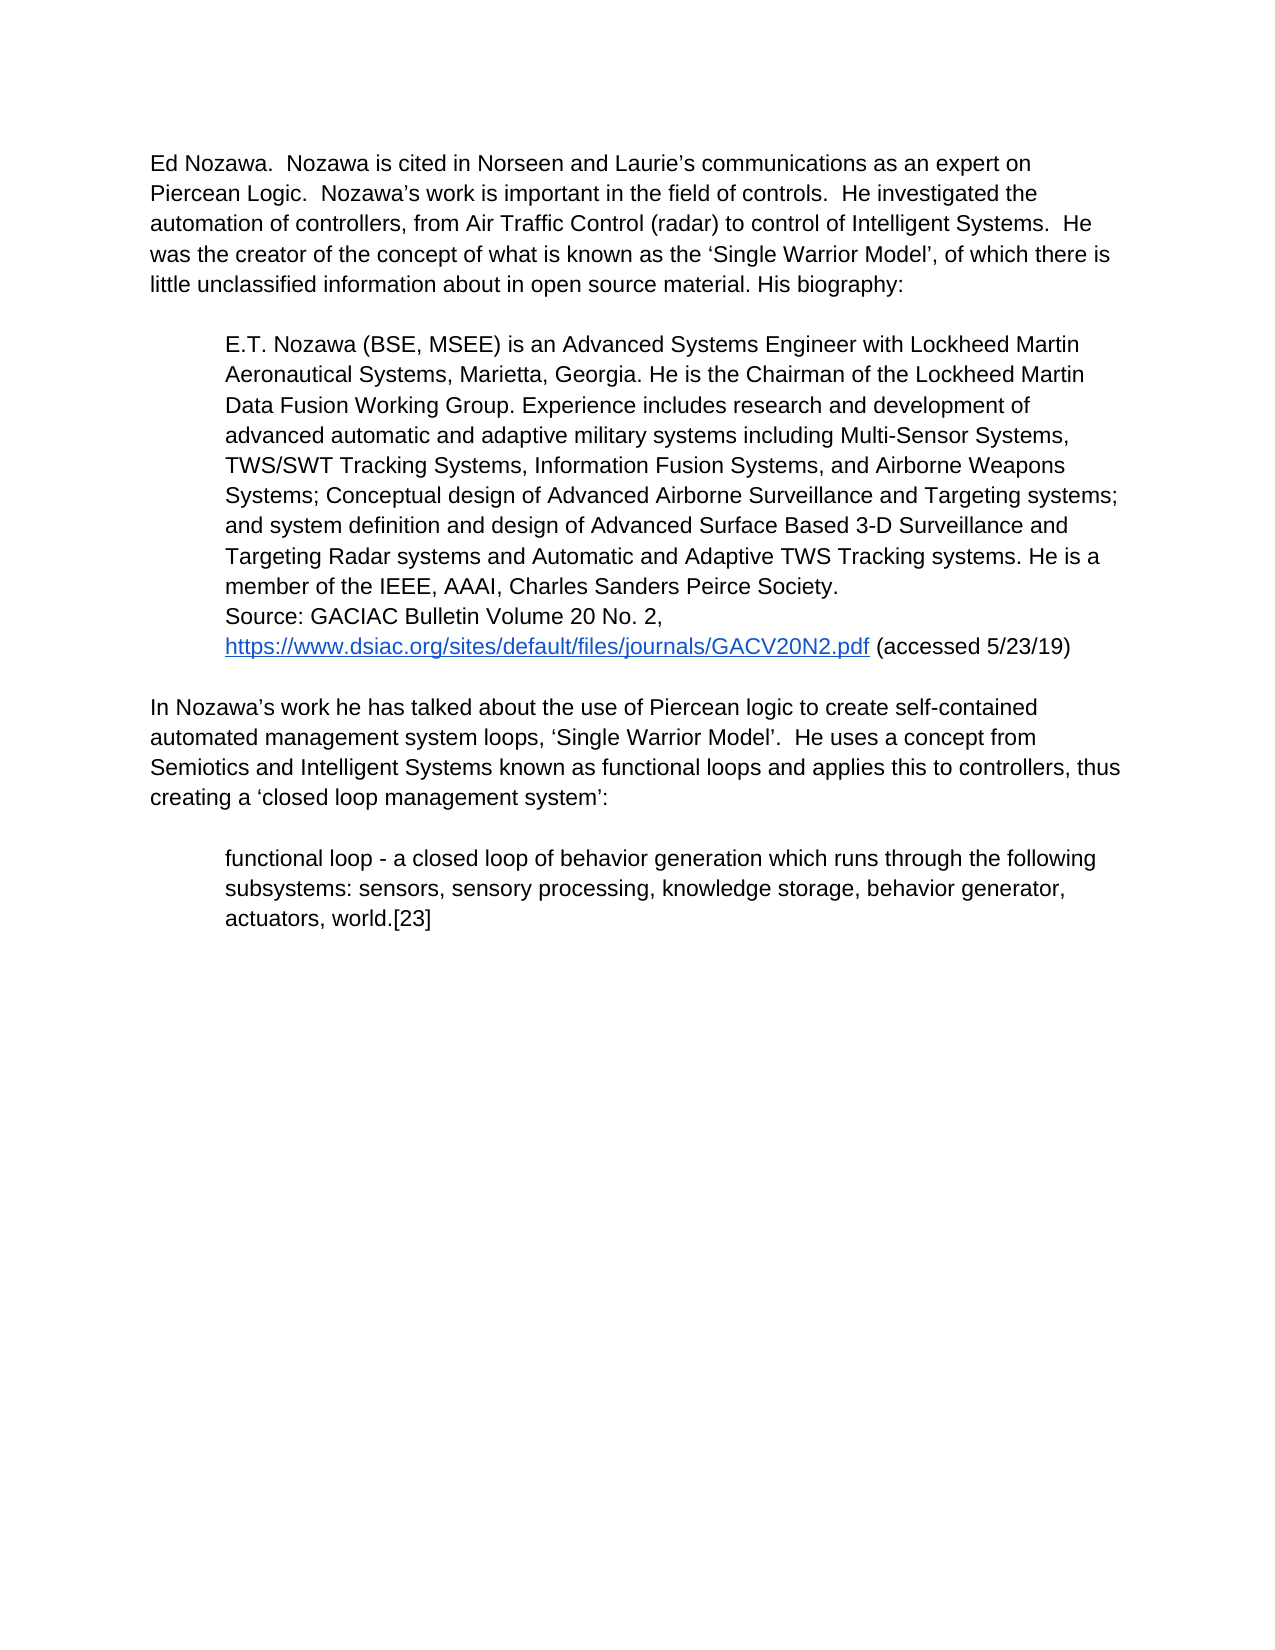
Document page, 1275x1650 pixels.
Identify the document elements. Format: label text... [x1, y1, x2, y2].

text functional loop - a closed loop of behavior generation which runs through the following subsystems: sensors, sensory processing, knowledge storage, behavior generator, actuators, world.[23] [225, 845, 1125, 932]
text In Nozawa’s work he has talked about the use of Piercean logic to create self-contained automated management system loops, ‘Single Warrior Model’. He uses a concept from Semiotics and Intelligent Systems known as functional loops and applies this to controllers, thus creating a ‘closed loop management system’: [150, 694, 1125, 811]
text Ed Nozawa. Nozawa is cited in Norseen and Laurie’s communications as an expert on Piercean Logic. Nozawa’s work is important in the field of controls. He investigated the automation of controllers, from Air Traffic Control (radar) to control of Intelligent Systems. He was the creator of the concept of what is known as the ‘Single Warrior Model’, of which there is little unclassified information about in open source material. His biography: [150, 150, 1125, 297]
text E.T. Nozawa (BSE, MSEE) is an Advanced Systems Engineer with Lockheed Martin Aeronautical Systems, Marietta, Georgia. He is the Chairman of the Lockheed Martin Data Fusion Working Group. Experience includes research and development of advanced automatic and adaptive military systems including Multi-Sensor Systems, TWS/SWT Tracking Systems, Information Fusion Systems, and Airborne Weapons Systems; Conceptual design of Advanced Airborne Surveillance and Targeting systems; and system definition and design of Advanced Surface Based 3-D Surveillance and Targeting Radar systems and Automatic and Adaptive TWS Tracking systems. He is a member of the IEEE, AAAI, Charles Sanders Peirce Society. Source: GACIAC Bulletin Volume 20 No. 2, https://www.dsiac.org/sites/default/files/journals/GACV20N2.pdf (accessed 5/23/19) [225, 331, 1125, 660]
